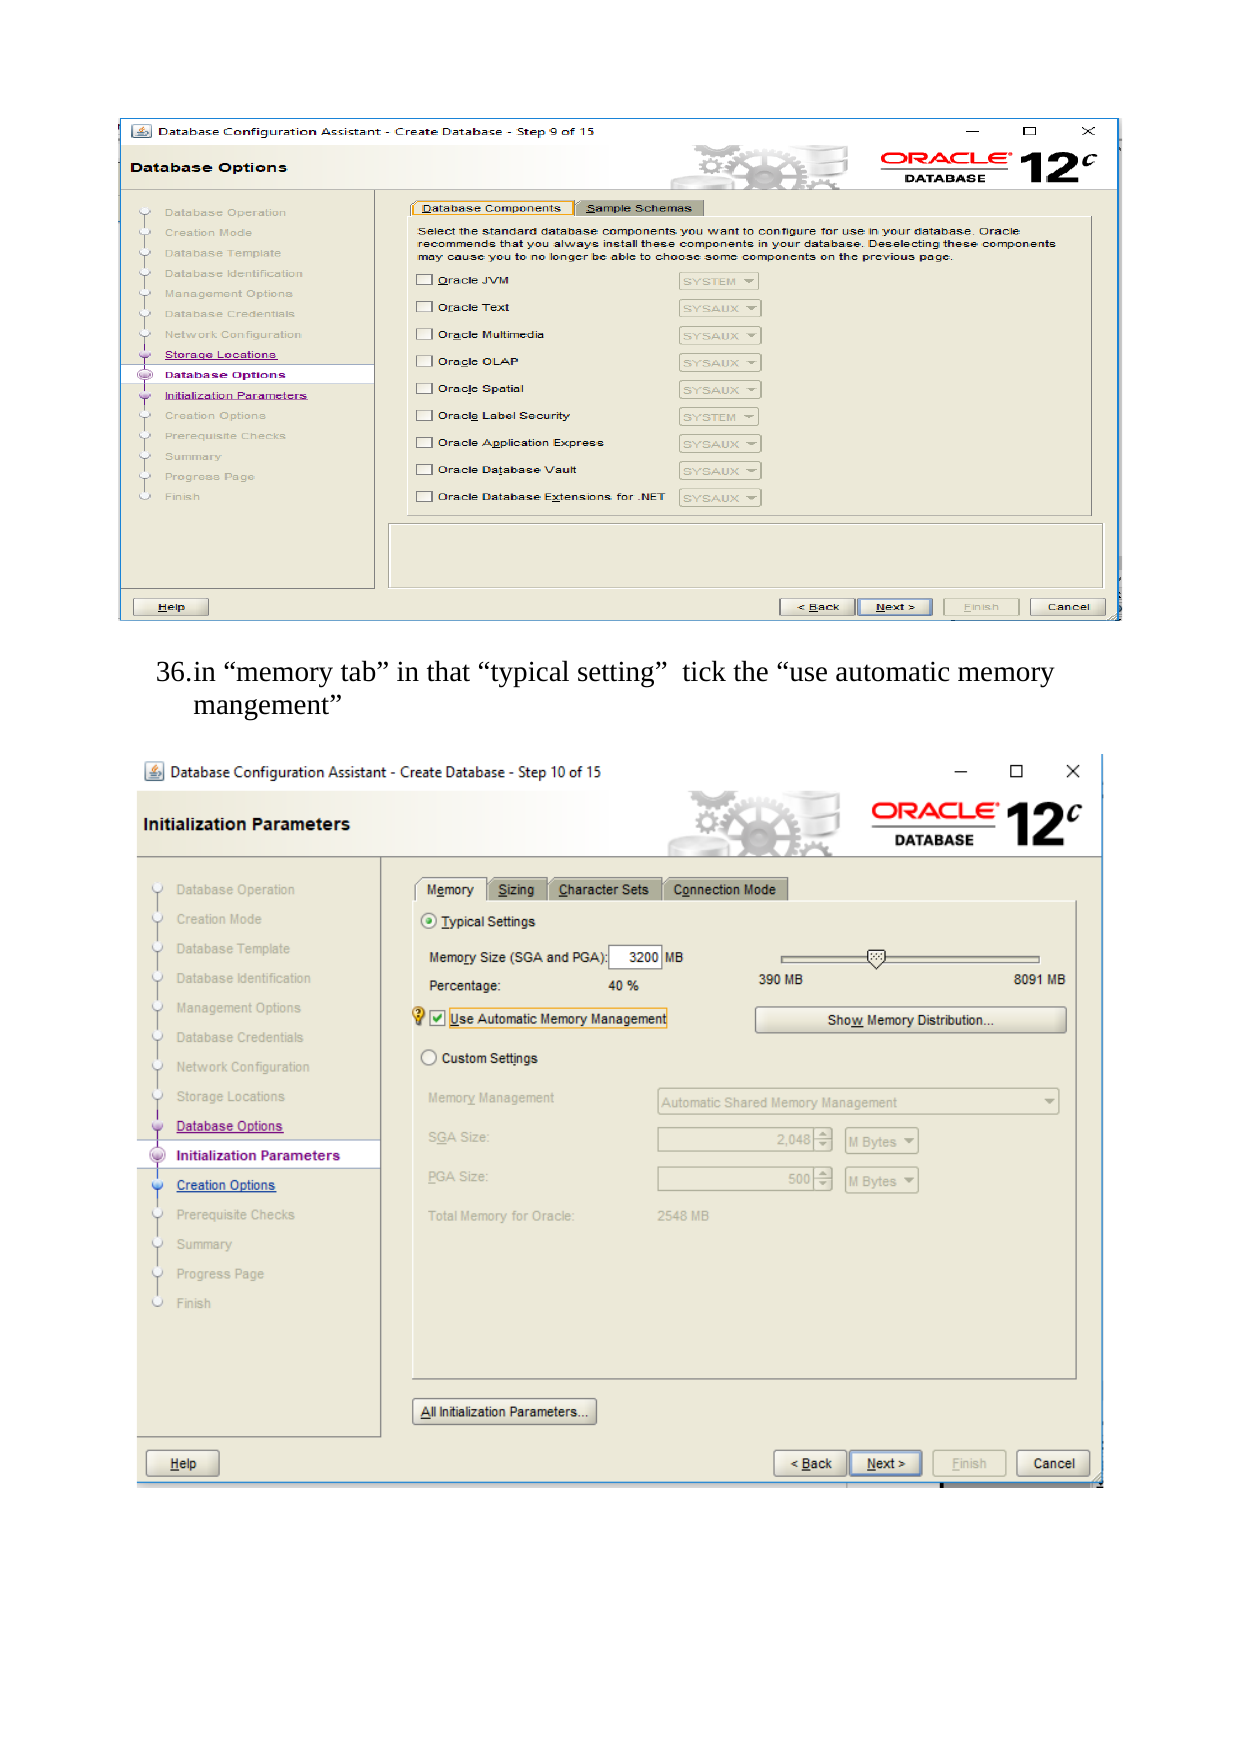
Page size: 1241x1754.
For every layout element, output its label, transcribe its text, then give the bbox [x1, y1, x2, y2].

list in “memory tab” in that “typical setting” tick the “use automatic memory mangement” [156, 654, 1122, 721]
picture [118, 118, 1123, 621]
picture [136, 754, 1104, 1488]
